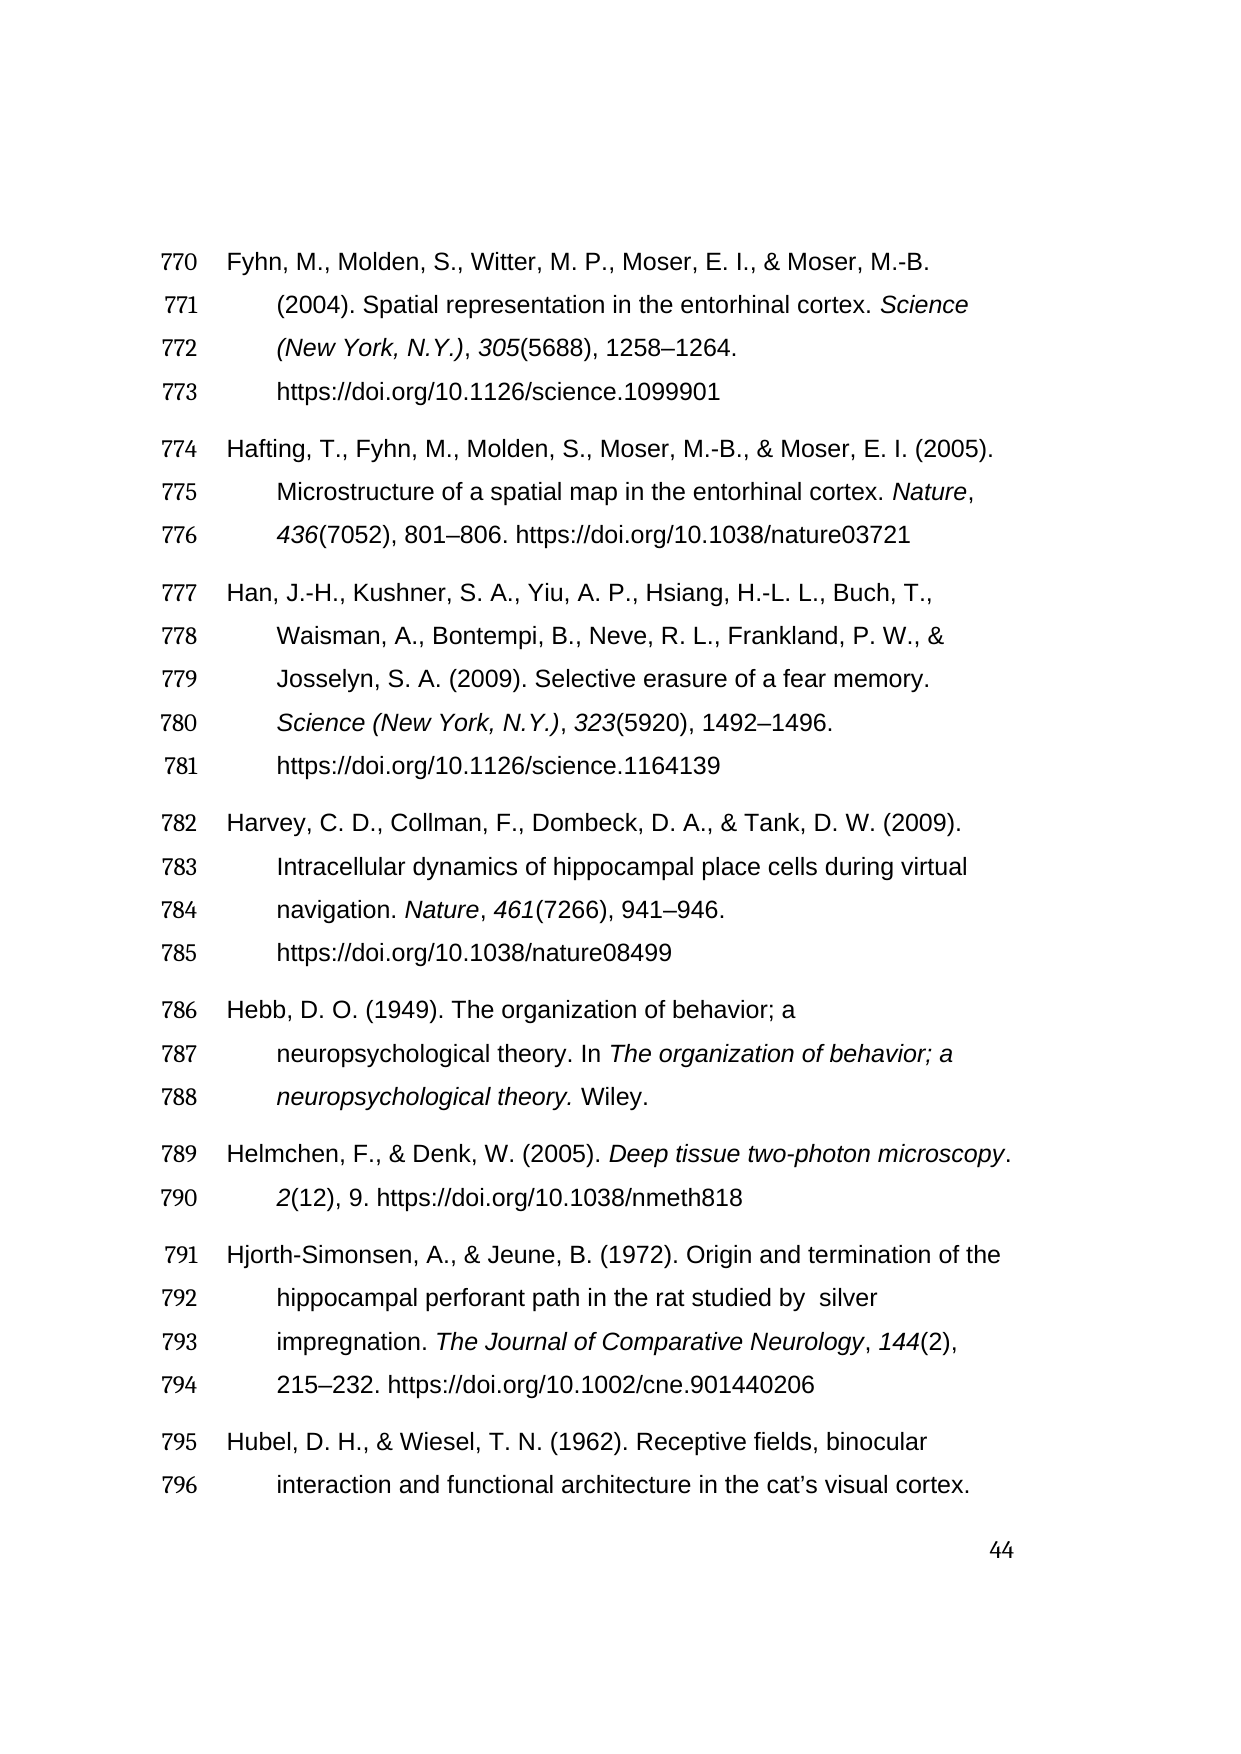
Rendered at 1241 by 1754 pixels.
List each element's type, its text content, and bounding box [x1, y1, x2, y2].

text Fyhn, M., Molden, S., Witter, M. P., Moser, E. I., & Moser, M.-B. (2004). Spatial representation in the entorhinal cortex. Science (New York, N.Y.), 305(5688), 1258–1264. https://doi.org/10.1126/science.1099901 [226, 247, 1014, 405]
text Helmchen, F., & Denk, W. (2005). Deep tissue two-photon microscopy. 2(12), 9. https://doi.org/10.1038/nmeth818 [226, 1139, 1014, 1211]
text Hebb, D. O. (1949). The organization of behavior; a neuropsychological theory. In The organization of behavior; a neuropsychological theory. Wiley. [226, 996, 1014, 1111]
text Hafting, T., Fyhn, M., Molden, S., Moser, M.-B., & Moser, E. I. (2005). Microstructure of a spatial map in the entorhinal cortex. Nature, 436(7052), 801–806. https://doi.org/10.1038/nature03721 [226, 434, 1014, 549]
text Hjorth-Simonsen, A., & Jeune, B. (1972). Origin and termination of the hippocampal perforant path in the rat studied by silver impregnation. The Journal of Comparative Neurology, 144(2), 215–232. https://doi.org/10.1002/cne.901440206 [226, 1240, 1014, 1398]
text Harvey, C. D., Collman, F., Dombeck, D. A., & Tank, D. W. (2009). Intracellular dynamics of hippocampal place cells during virtual navigation. Nature, 461(7266), 941–946. https://doi.org/10.1038/nature08499 [226, 808, 1014, 967]
text Han, J.-H., Kushner, S. A., Yiu, A. P., Hsiang, H.-L. L., Buch, T., Waisman, A., Bontempi, B., Neve, R. L., Frankland, P. W., & Josselyn, S. A. (2009). Selective erasure of a fear memory. Science (New York, N.Y.), 323(5920), 1492–1496. https://doi.org/10.1126/science.1164139 [226, 578, 1014, 779]
text Hubel, D. H., & Wiesel, T. N. (1962). Receptive fields, binocular interaction and functional architecture in the cat’s visual cortex. [226, 1427, 1014, 1499]
